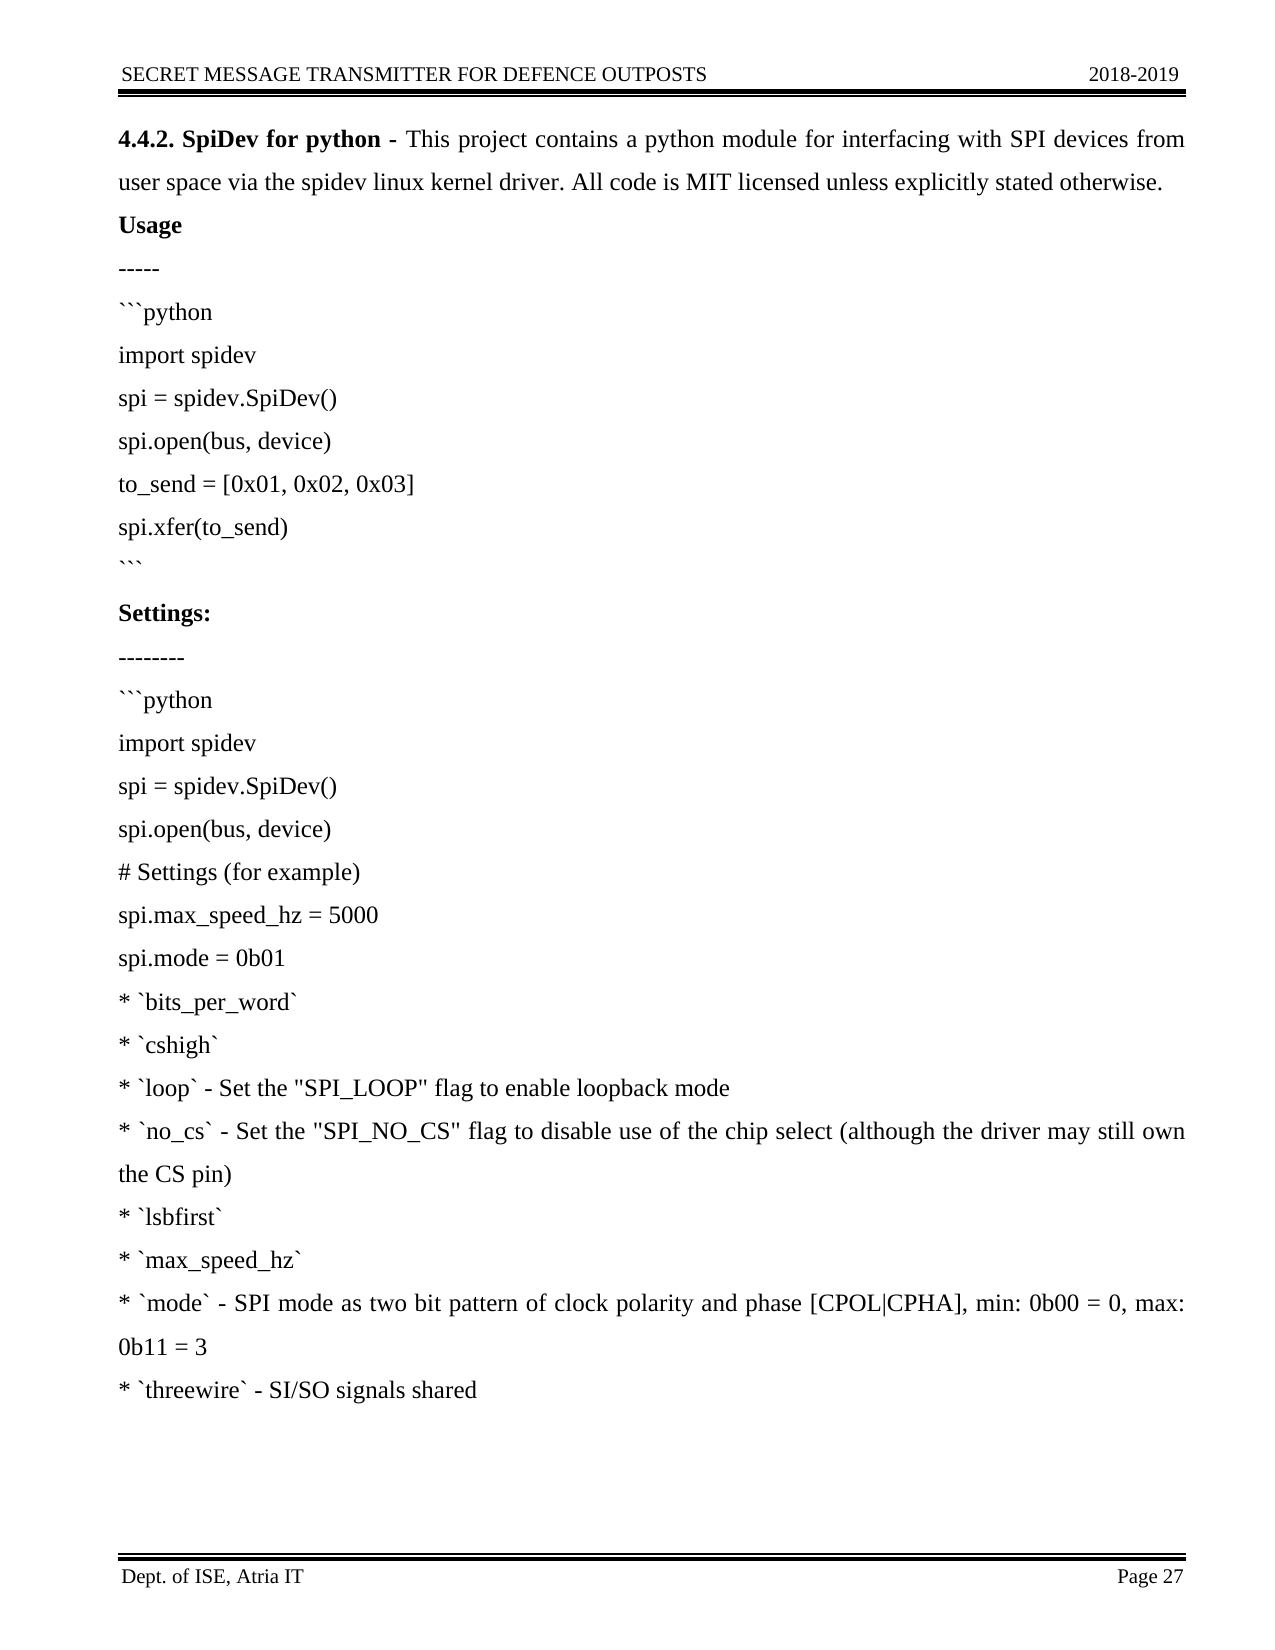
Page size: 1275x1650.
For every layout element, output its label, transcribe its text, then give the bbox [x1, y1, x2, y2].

text * `loop` - Set the "SPI_LOOP" flag to enable loopback mode [118, 1073, 1186, 1102]
text * `cshigh` [118, 1030, 1186, 1058]
text -------- [118, 642, 1186, 670]
text * `lsbfirst` [118, 1202, 1186, 1231]
text Settings: [118, 598, 1186, 627]
text spi.xfer(to_send) [118, 512, 1186, 541]
text spi = spidev.SpiDev() [118, 383, 1186, 412]
text * `no_cs` - Set the "SPI_NO_CS" flag to disable use of the chip select (although the driver may still own the CS pin) [118, 1116, 1186, 1188]
text to_send = [0x01, 0x02, 0x03] [118, 469, 1186, 498]
text * `mode` - SPI mode as two bit pattern of clock polarity and phase [CPOL|CPHA], min: 0b00 = 0, max: 0b11 = 3 [118, 1288, 1186, 1360]
text # Settings (for example) [118, 857, 1186, 886]
text ```python [118, 685, 1186, 713]
text import spidev [118, 728, 1186, 757]
text * `bits_per_word` [118, 987, 1186, 1015]
text spi = spidev.SpiDev() [118, 771, 1186, 800]
text * `threewire` - SI/SO signals shared [118, 1375, 1186, 1403]
text * `max_speed_hz` [118, 1245, 1186, 1274]
text ----- [118, 253, 1186, 282]
text spi.open(bus, device) [118, 814, 1186, 843]
text spi.max_speed_hz = 5000 [118, 900, 1186, 929]
text ``` [118, 555, 1186, 584]
text spi.open(bus, device) [118, 426, 1186, 455]
text 4.4.2. SpiDev for python - This project contains a python module for interfacing with SPI devices from user space via the spidev linux kernel driver. All code is MIT licensed unless explicitly stated otherwise. [118, 124, 1186, 196]
text Usage [118, 210, 1186, 239]
text spi.mode = 0b01 [118, 943, 1186, 972]
text import spidev [118, 340, 1186, 368]
text ```python [118, 297, 1186, 325]
